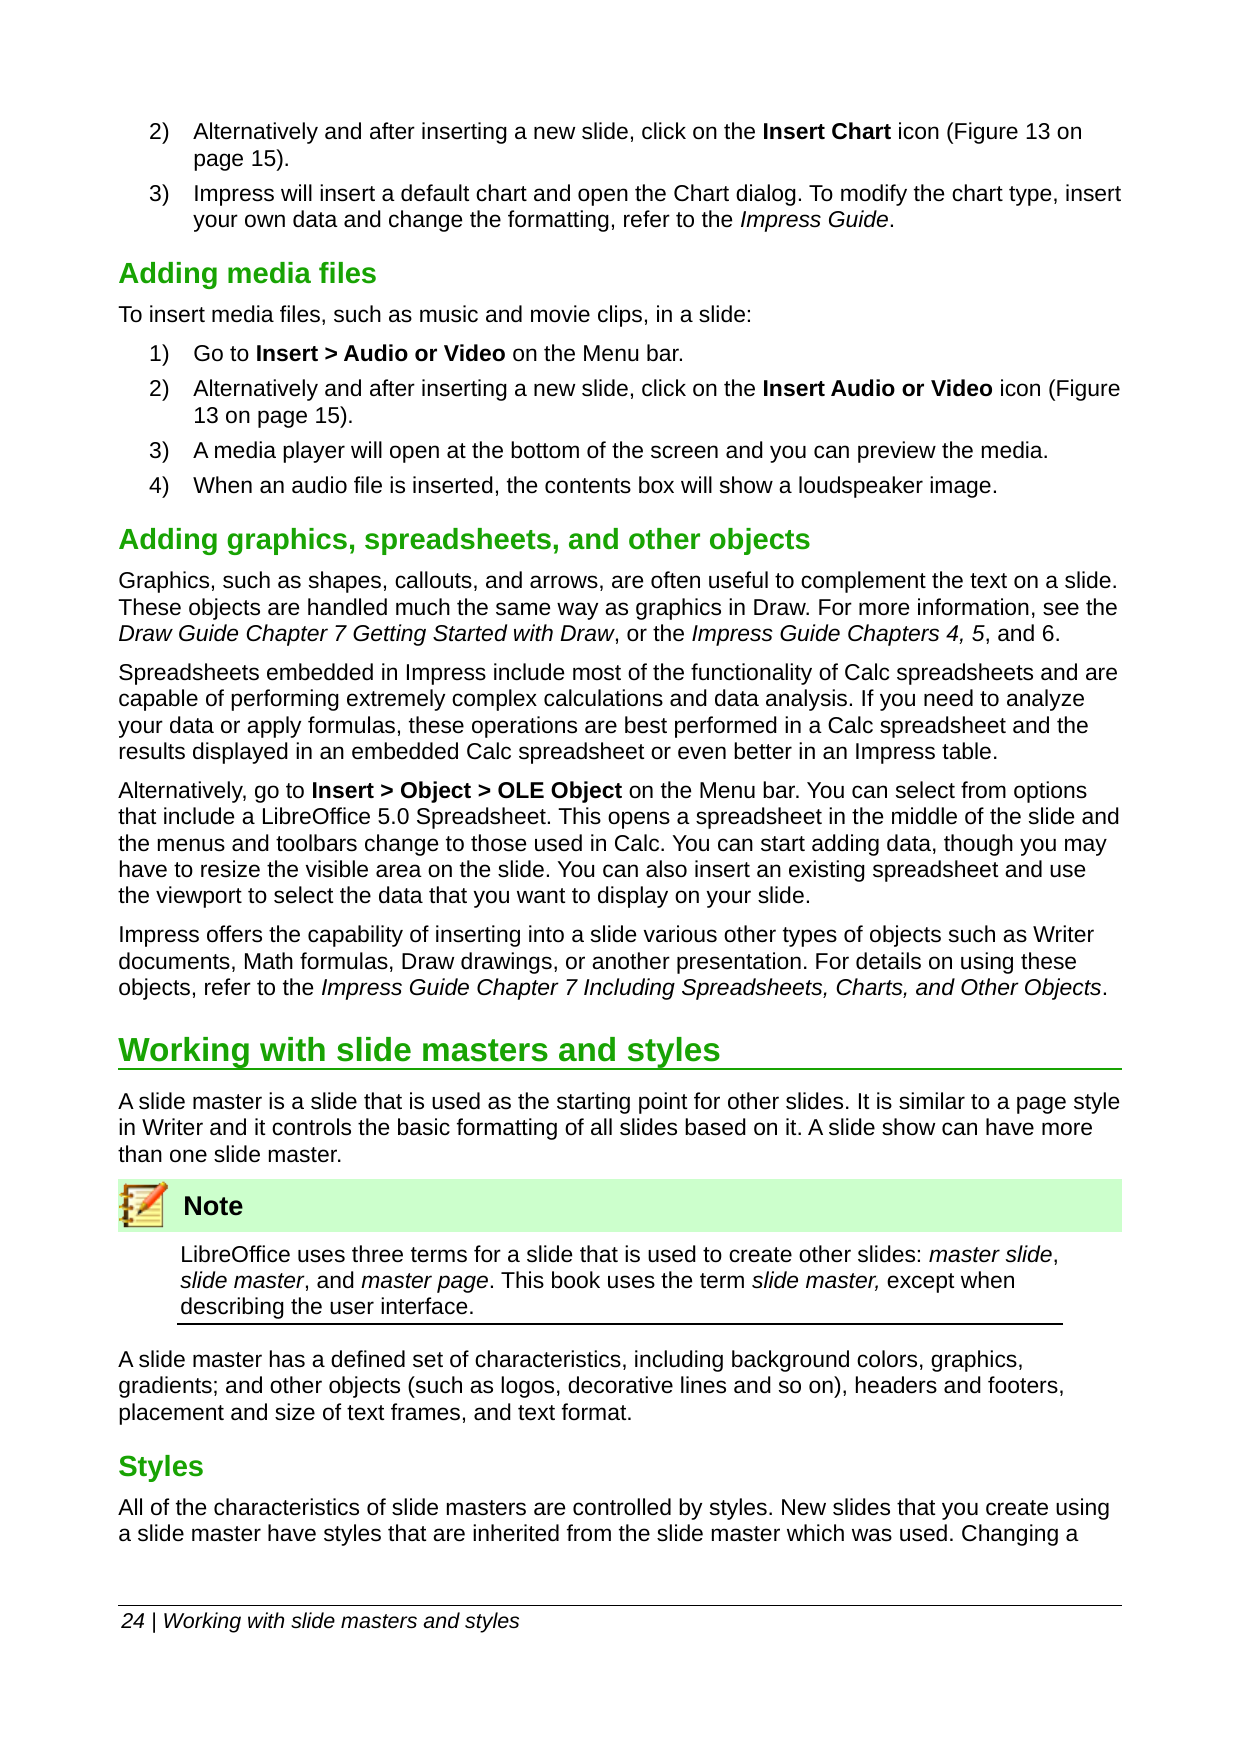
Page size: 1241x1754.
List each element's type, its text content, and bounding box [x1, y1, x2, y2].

subtitle Note [118, 1179, 1122, 1232]
text All of the characteristics of slide masters are controlled by styles. New slides that you create using a slide master have styles that are inherited from the slide master which was used. Changing a [118, 1494, 1122, 1547]
picture [119, 1180, 170, 1231]
list Go to Insert > Audio or Video on the Menu bar. [169, 340, 1122, 367]
text Impress offers the capability of inserting into a slide various other types of objects such as Writer documents, Math formulas, Draw drawings, or another presentation. For details on using these objects, refer to the Impress Guide Chapter 7 Including Spreadsheets, Charts, and Other Objects. [118, 921, 1122, 1000]
subtitle Styles [118, 1448, 1122, 1482]
list Alternatively and after inserting a new slide, click on the Insert Chart icon (Figure 13 on page 15). [169, 118, 1122, 171]
list When an audio file is inserted, the contents box will show a loudspeaker image. [169, 472, 1122, 498]
subtitle Working with slide masters and styles [118, 1030, 1122, 1068]
list To insert media files, such as music and movie clips, in a slide: [118, 301, 1122, 328]
subtitle Adding graphics, spreadsheets, and other objects [118, 522, 1122, 556]
text Spreadsheets embedded in Impress include most of the functionality of Calc spreadsheets and are capable of performing extremely complex calculations and data analysis. If you need to analyze your data or apply formulas, these operations are best performed in a Calc spreadsheet and the results displayed in an embedded Calc spreadsheet or even better in an Impress table. [118, 659, 1122, 764]
list Impress will insert a default chart and open the Chart dialog. To modify the chart type, insert your own data and change the formatting, refer to the Impress Guide. [169, 180, 1122, 232]
list A media player will open at the bottom of the screen and you can preview the media. [169, 437, 1122, 463]
text Alternatively, go to Insert > Object > OLE Object on the Menu bar. You can select from options that include a LibreOffice 5.0 Spreadsheet. This opens a spreadsheet in the middle of the slide and the menus and toolbars change to those used in Calc. You can start adding data, though you may have to resize the visible area on the slide. You can also insert an existing spreadsheet and use the viewport to select the data that you want to display on your slide. [118, 777, 1122, 909]
list Alternatively and after inserting a new slide, click on the Insert Audio or Video icon (Figure 13 on page 15). [169, 375, 1122, 428]
text LibreOffice uses three terms for a slide that is used to create other slides: master slide, slide master, and master page. This book uses the term slide master, except when describing the user interface. [177, 1238, 1063, 1323]
text A slide master has a defined set of characteristics, including background colors, graphics, gradients; and other objects (such as logos, decorative lines and so on), headers and footers, placement and size of text frames, and text format. [118, 1346, 1122, 1425]
text Graphics, such as shapes, callouts, and arrows, are often useful to complement the text on a slide. These objects are handled much the same way as graphics in Draw. For more information, see the Draw Guide Chapter 7 Getting Started with Draw, or the Impress Guide Chapters 4, 5, and 6. [118, 567, 1122, 647]
subtitle Adding media files [118, 256, 1122, 289]
text A slide master is a slide that is used as the starting point for other slides. It is similar to a page style in Writer and it controls the basic formatting of all slides based on it. A slide show can have more than one slide master. [118, 1088, 1122, 1167]
